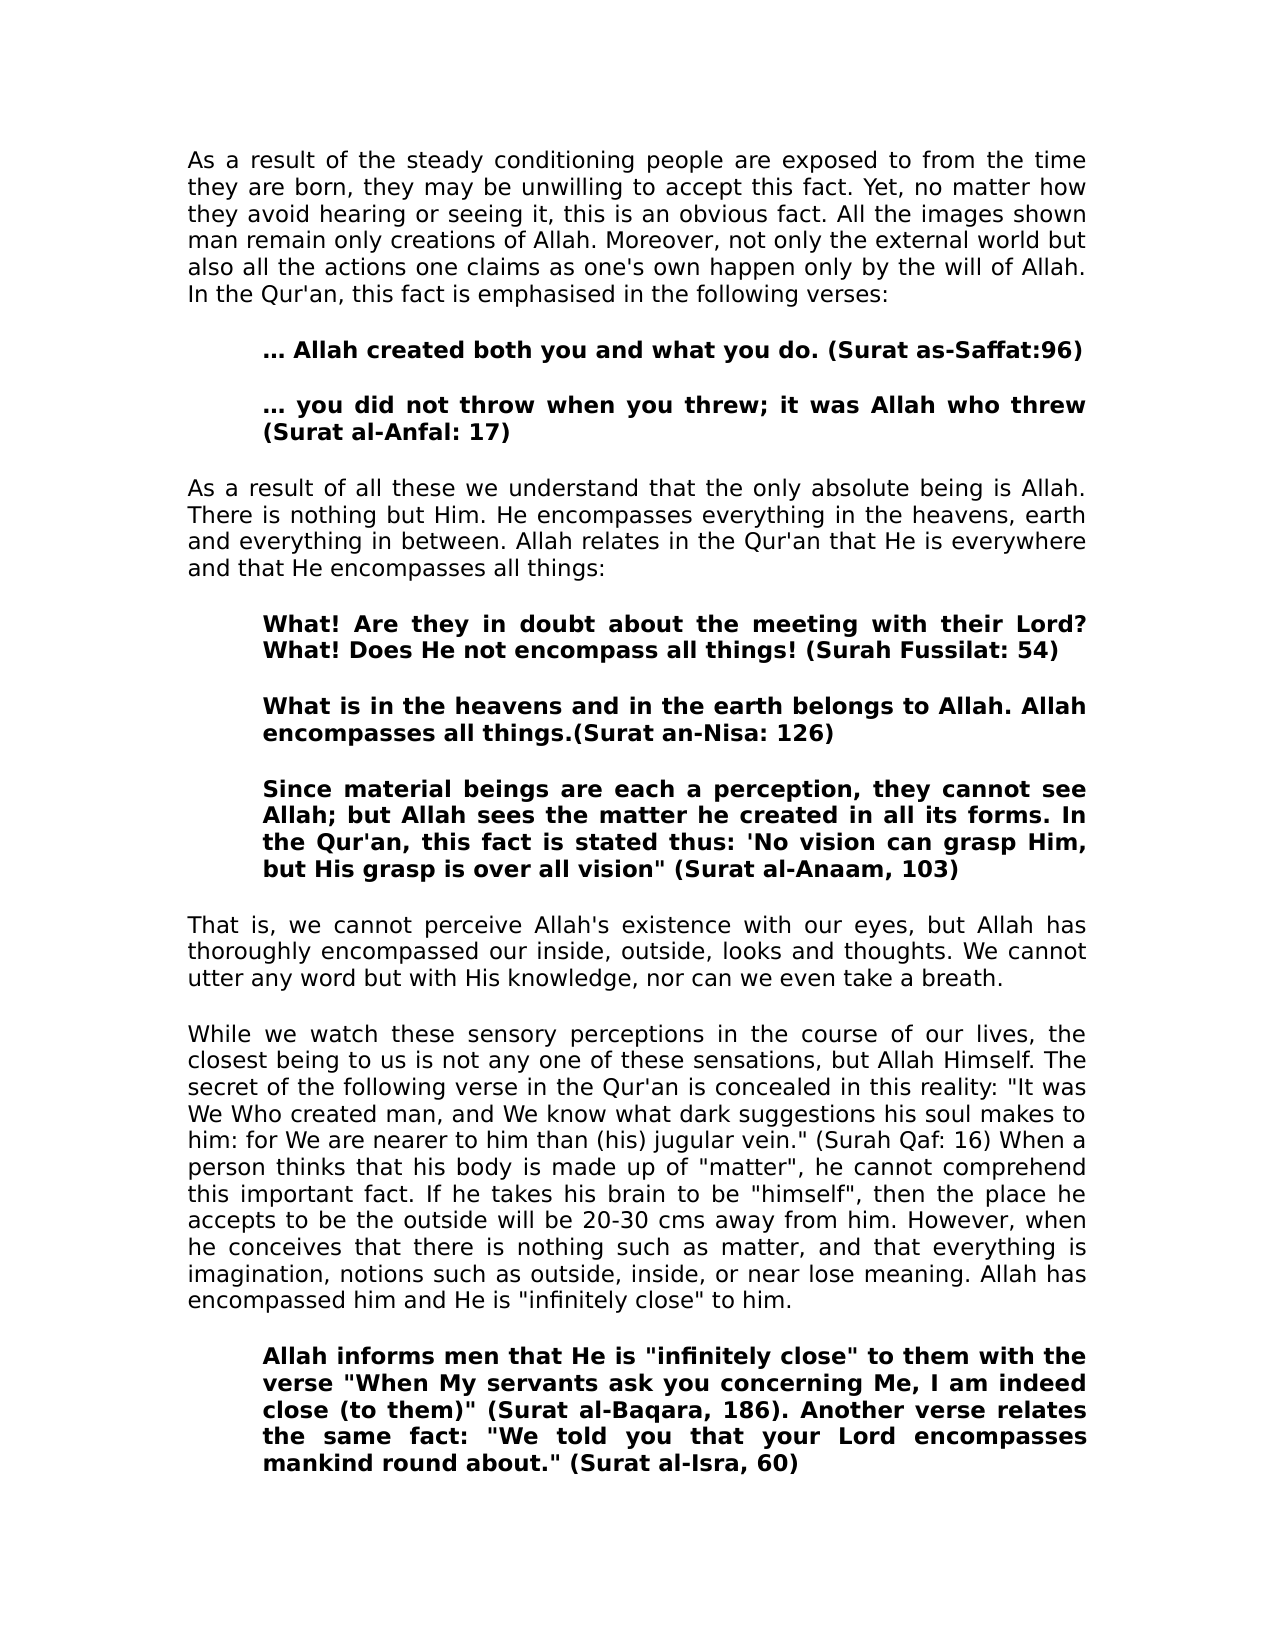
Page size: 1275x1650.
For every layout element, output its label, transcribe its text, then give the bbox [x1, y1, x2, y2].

text That is, we cannot perceive Allah's existence with our eyes, but Allah has thoroughly encompassed our inside, outside, looks and thoughts. We cannot utter any word but with His knowledge, nor can we even take a breath. [187, 912, 1088, 992]
text … you did not throw when you threw; it was Allah who threw (Surat al-Anfal: 17) [262, 393, 1088, 446]
text While we watch these sensory perceptions in the course of our lives, the closest being to us is not any one of these sensations, but Allah Himself. The secret of the following verse in the Qur'an is concealed in this reality: "It was We Who created man, and We know what dark suggestions his soul makes to him: for We are nearer to him than (his) jugular vein." (Surah Qaf: 16) When a person thinks that his body is made up of "matter", he cannot comprehend this important fact. If he takes his brain to be "himself", then the place he accepts to be the outside will be 20-30 cms away from him. However, when he conceives that there is nothing such as matter, and that everything is imagination, notions such as outside, inside, or near lose meaning. Allah has encompassed him and He is "infinitely close" to him. [187, 1021, 1088, 1314]
text As a result of the steady conditioning people are exposed to from the time they are born, they may be unwilling to accept this fact. Yet, no matter how they avoid hearing or seeing it, this is an obvious fact. All the images shown man remain only creations of Allah. Moreover, not only the external world but also all the actions one claims as one's own happen only by the will of Allah. In the Qur'an, this fact is emphasised in the following verses: [187, 148, 1088, 308]
text As a result of all these we understand that the only absolute being is Allah. There is nothing but Him. He encompasses everything in the heavens, earth and everything in between. Allah relates in the Qur'an that He is everywhere and that He encompasses all things: [187, 475, 1088, 582]
text Allah informs men that He is "infinitely close" to them with the verse "When My servants ask you concerning Me, I am indeed close (to them)" (Surat al-Baqara, 186). Another verse relates the same fact: "We told you that your Lord encompasses mankind round about." (Surat al-Isra, 60) [262, 1343, 1088, 1477]
text What! Are they in doubt about the meeting with their Lord? What! Does He not encompass all things! (Surah Fussilat: 54) [262, 611, 1088, 664]
text What is in the heavens and in the earth belongs to Allah. Allah encompasses all things.(Surat an-Nisa: 126) [262, 693, 1088, 747]
text Since material beings are each a perception, they cannot see Allah; but Allah sees the matter he created in all its forms. In the Qur'an, this fact is stated thus: 'No vision can grasp Him, but His grasp is over all vision" (Surat al-Anaam, 103) [262, 776, 1088, 883]
text … Allah created both you and what you do. (Surat as-Saffat:96) [262, 337, 1088, 363]
